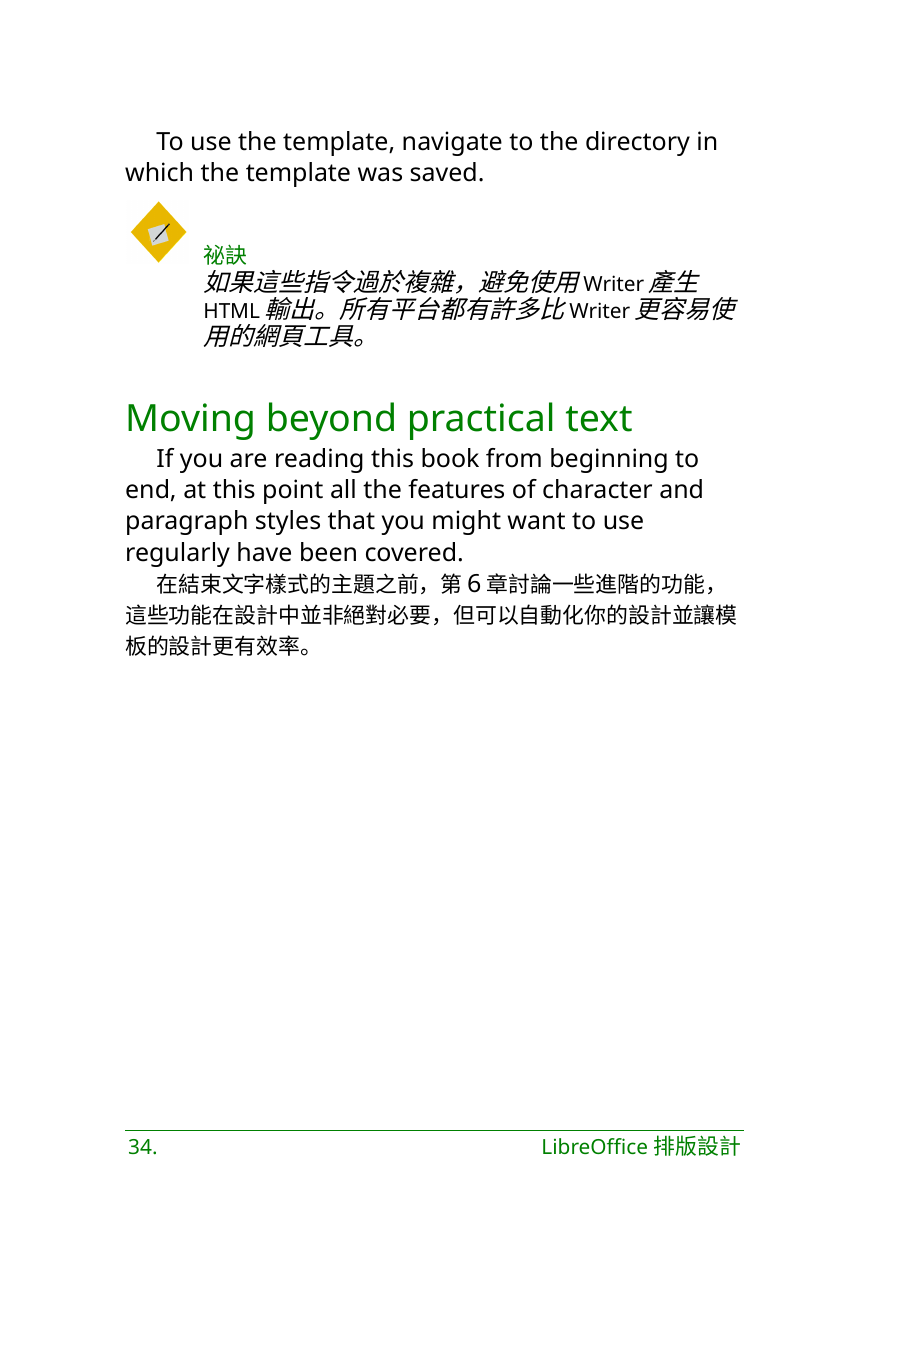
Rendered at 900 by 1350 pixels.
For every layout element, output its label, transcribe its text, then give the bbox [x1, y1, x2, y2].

text 在結束文字樣式的主題之前，第6章討論一些進階的功能，這些功能在設計中並非絕對必要，但可以自動化你的設計並讓模板的設計更有效率。 [125, 567, 744, 661]
text To use the template, navigate to the directory in which the template was saved. [125, 125, 744, 187]
subtitle Moving beyond practical text [125, 391, 744, 442]
text 如果這些指令過於複雜，避免使用Writer產生HTML輸出。所有平台都有許多比Writer更容易使用的網頁工具。 [203, 269, 744, 351]
list 祕訣 [125, 199, 744, 269]
text If you are reading this book from beginning to end, at this point all the features of character and paragraph styles that you might want to use regularly have been covered. [125, 442, 744, 567]
picture [126, 200, 189, 264]
